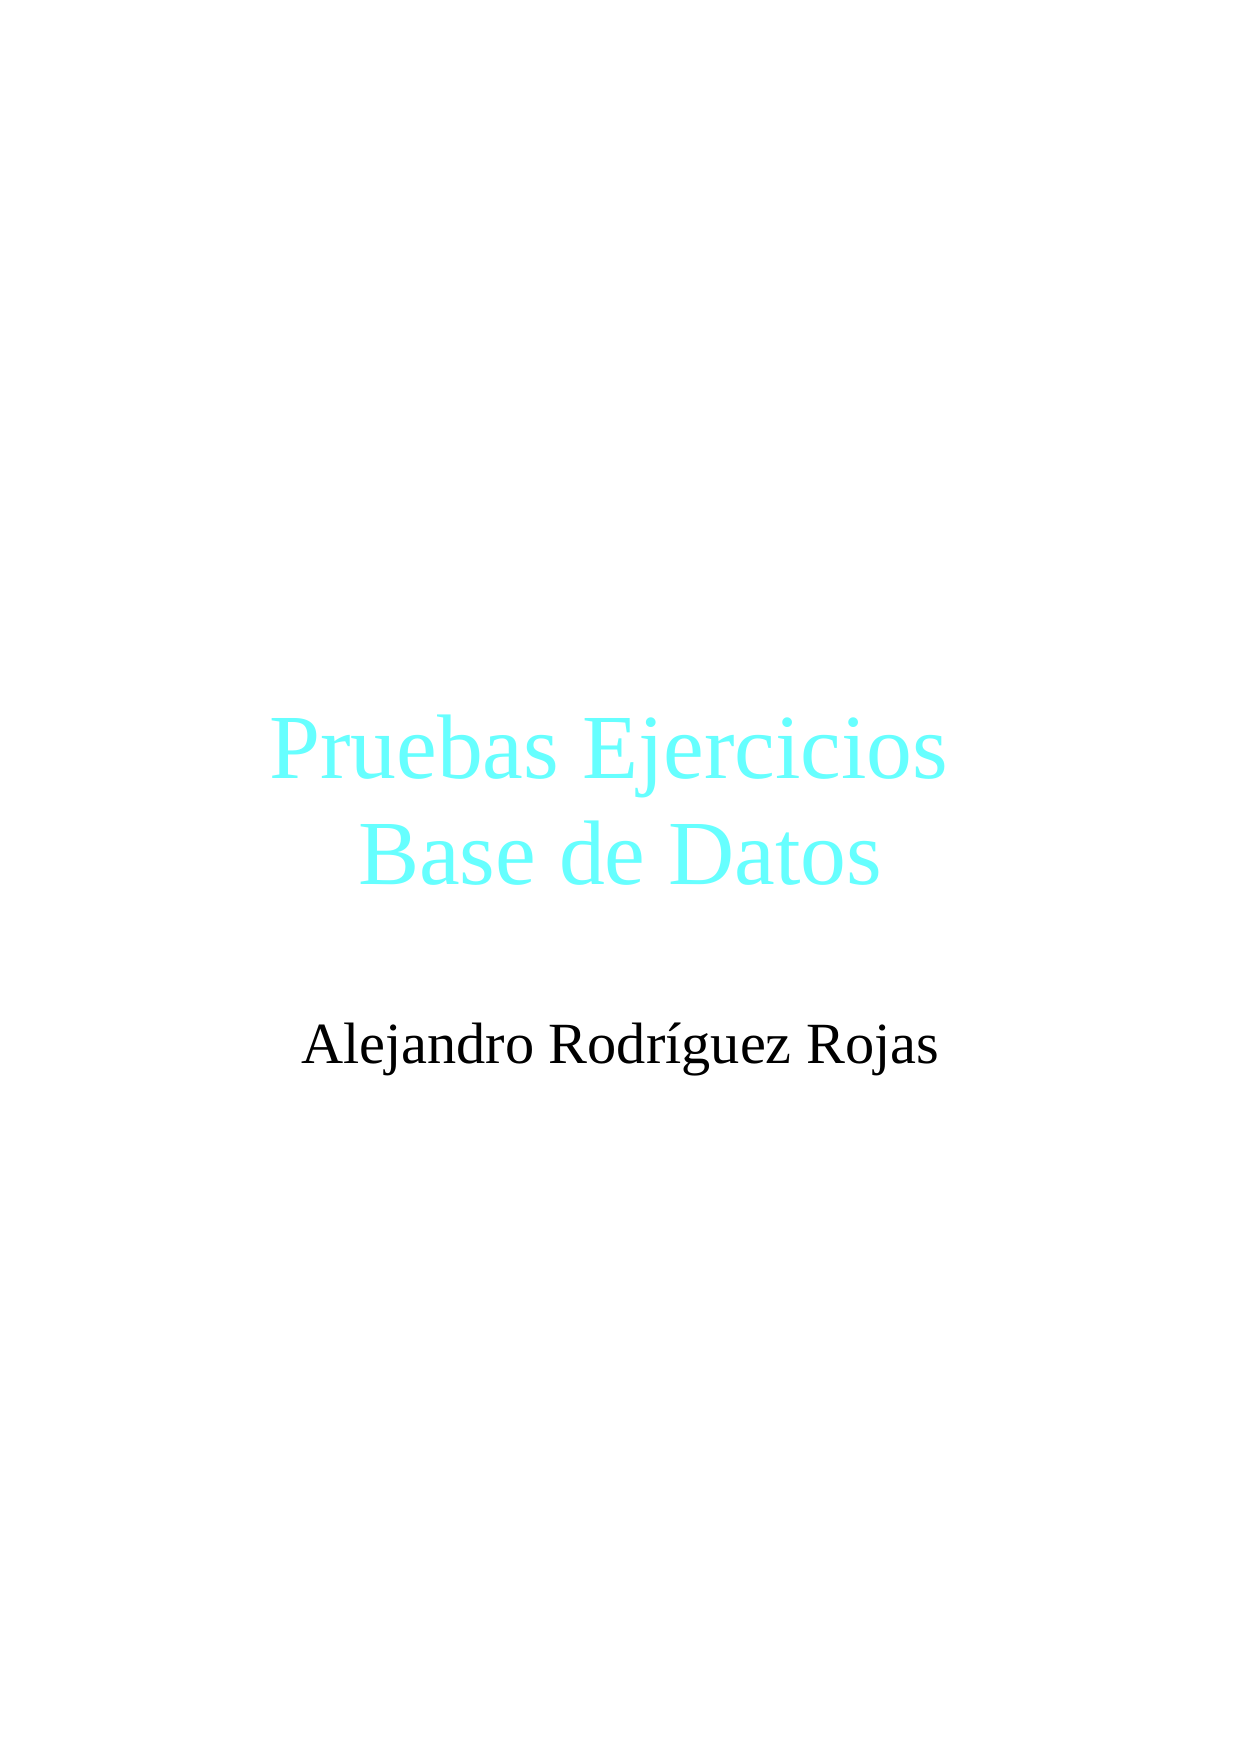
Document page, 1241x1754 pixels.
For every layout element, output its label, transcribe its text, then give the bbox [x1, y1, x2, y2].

text Pruebas Ejercicios [118, 693, 1122, 798]
text Alejandro Rodríguez Rojas [118, 1009, 1122, 1076]
text Base de Datos [118, 798, 1122, 904]
